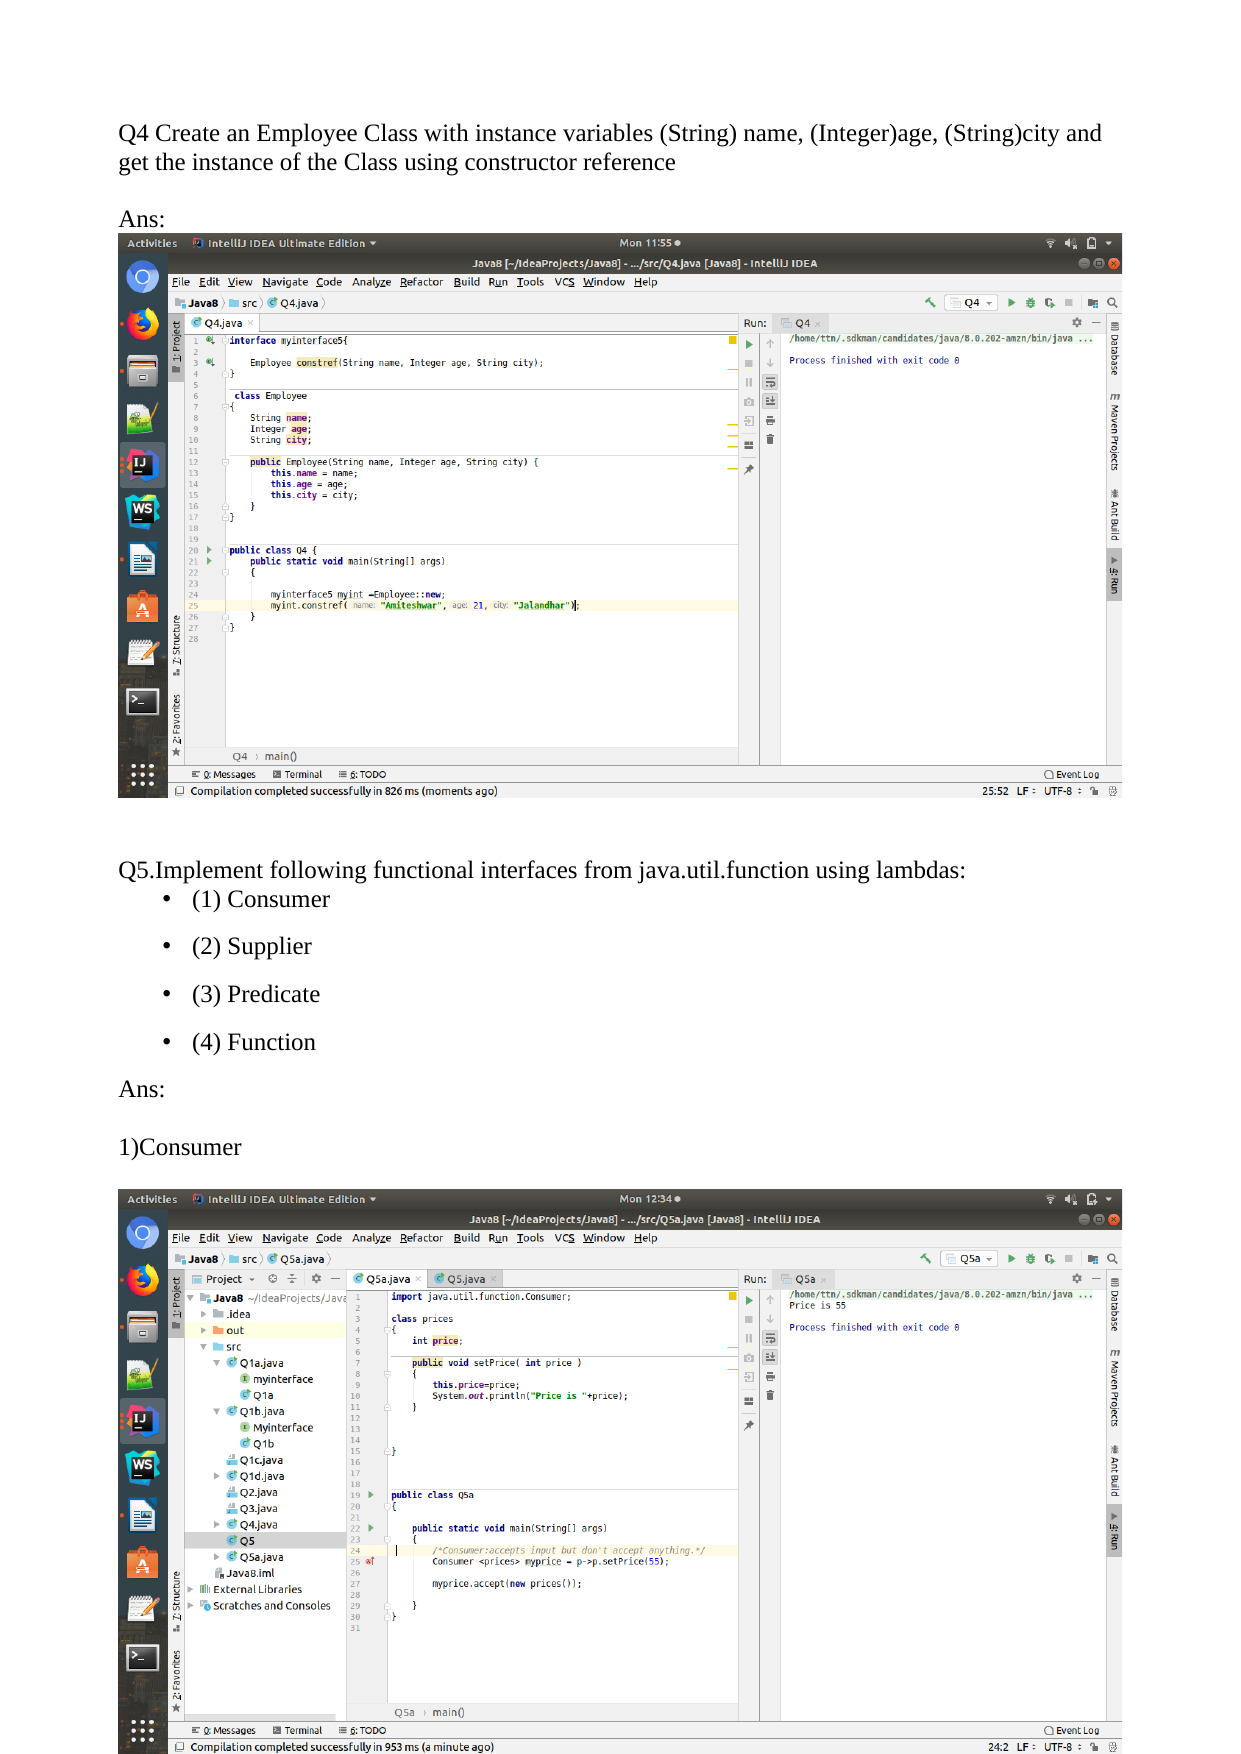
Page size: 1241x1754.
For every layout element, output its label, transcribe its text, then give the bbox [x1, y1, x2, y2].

text Ans: [118, 204, 1122, 233]
list (4) Function [162, 1027, 1122, 1055]
picture [118, 233, 1123, 798]
list (3) Predicate [162, 979, 1122, 1008]
text Q4 Create an Employee Class with instance variables (String) name, (Integer)age, (String)city and get the instance of the Class using constructor reference [118, 118, 1122, 176]
text 1)Consumer [118, 1132, 1122, 1160]
picture [118, 1189, 1123, 1754]
list (1) Consumer [162, 884, 1122, 912]
text Ans: [118, 1074, 1122, 1103]
text Q5.Implement following functional interfaces from java.util.function using lambdas: [118, 855, 1122, 884]
list (2) Supplier [162, 931, 1122, 960]
